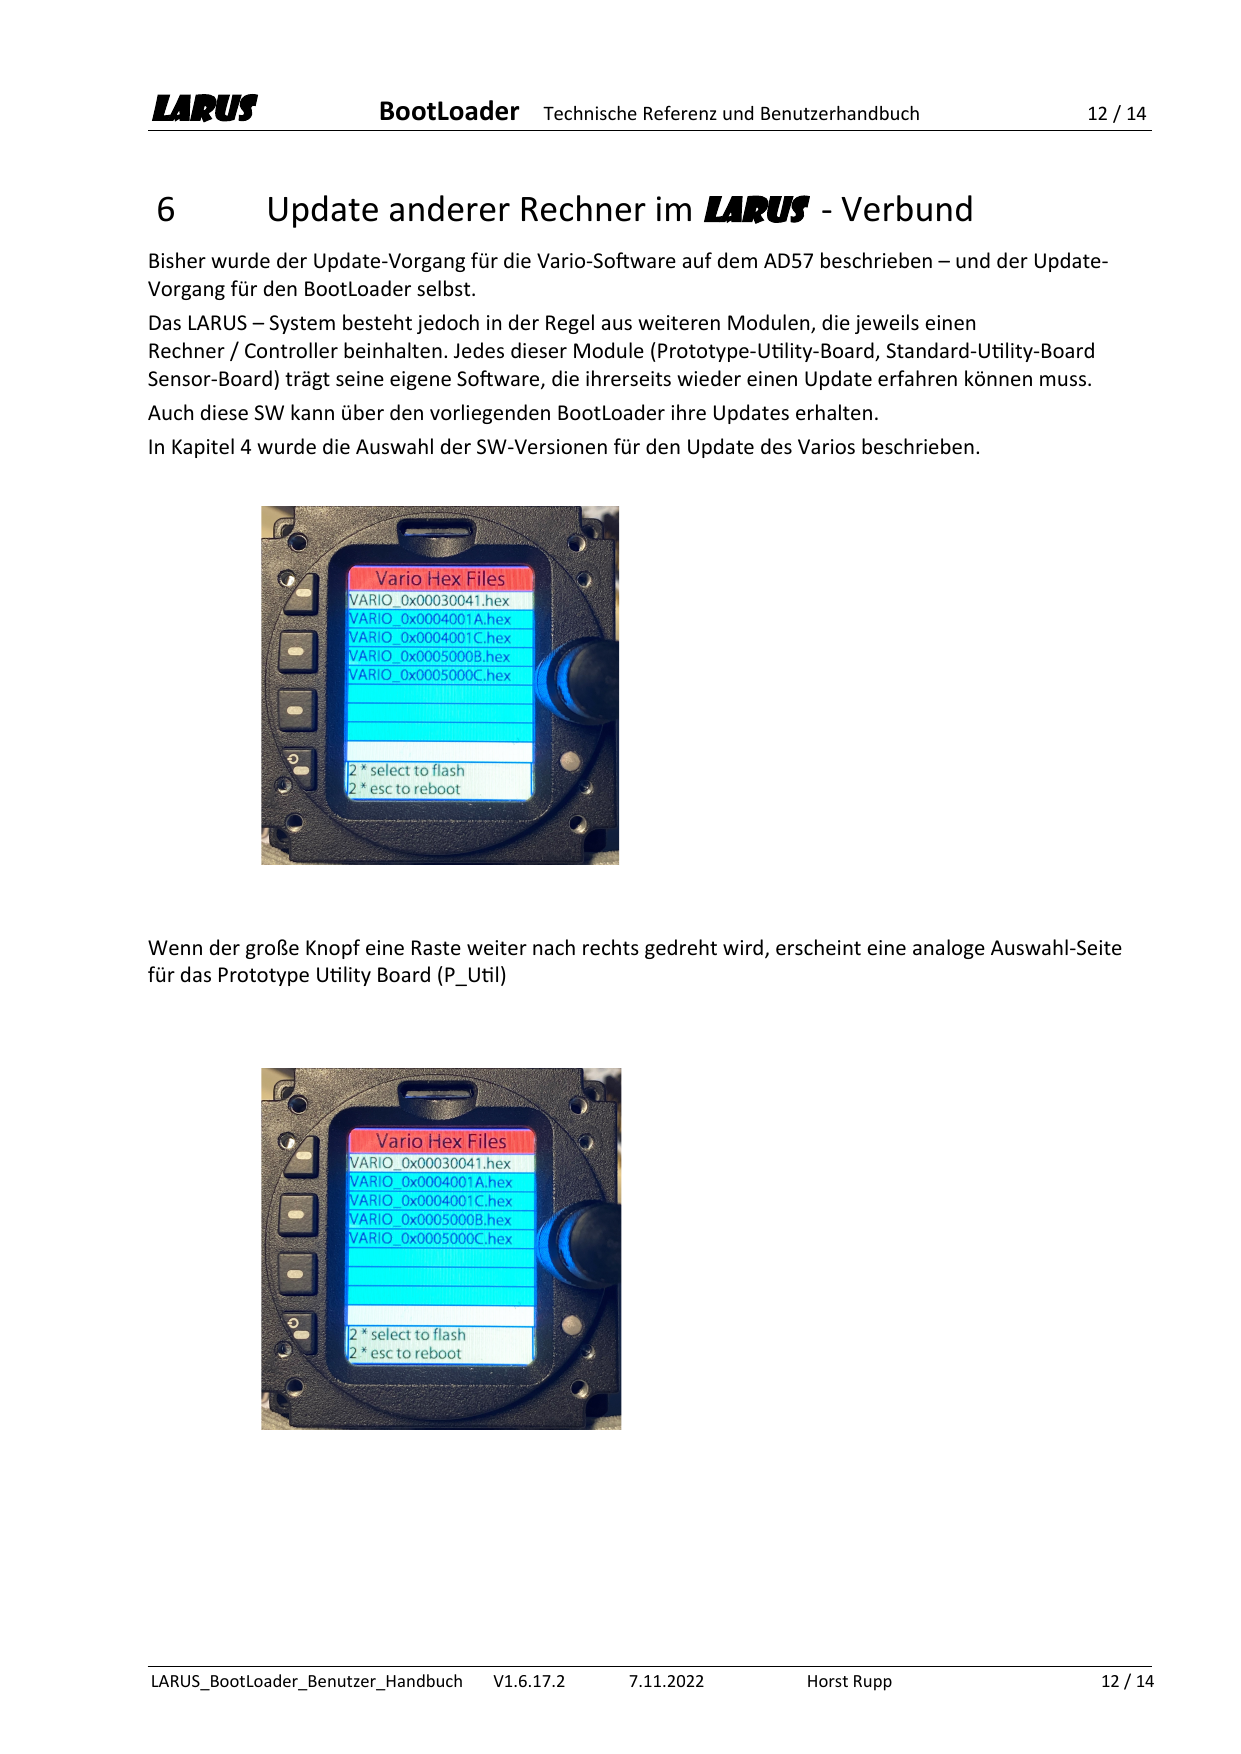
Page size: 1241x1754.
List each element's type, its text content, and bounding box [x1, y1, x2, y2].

subtitle Update anderer Rechner im LARUS - Verbund [148, 185, 1128, 231]
text In Kapitel 4 wurde die Auswahl der SW-Versionen für den Update des Varios beschrieben. [148, 432, 1152, 460]
text Auch diese SW kann über den vorliegenden BootLoader ihre Updates erhalten. [148, 398, 1152, 426]
text Das LARUS – System besteht jedoch in der Regel aus weiteren Modulen, die jeweils einen Rechner / Controller beinhalten. Jedes dieser Module (Prototype-Utility-Board, Standard-Utility-Board Sensor-Board) trägt seine eigene Software, die ihrerseits wieder einen Update erfahren können muss. [148, 308, 1152, 392]
text Wenn der große Knopf eine Raste weiter nach rechts gedreht wird, erscheint eine analoge Auswahl-Seite für das Prototype Utility Board (P_Util) [148, 933, 1152, 989]
text Bisher wurde der Update-Vorgang für die Vario-Software auf dem AD57 beschrieben – und der Update-Vorgang für den BootLoader selbst. [148, 247, 1152, 303]
picture [261, 506, 620, 865]
picture [261, 1068, 622, 1430]
